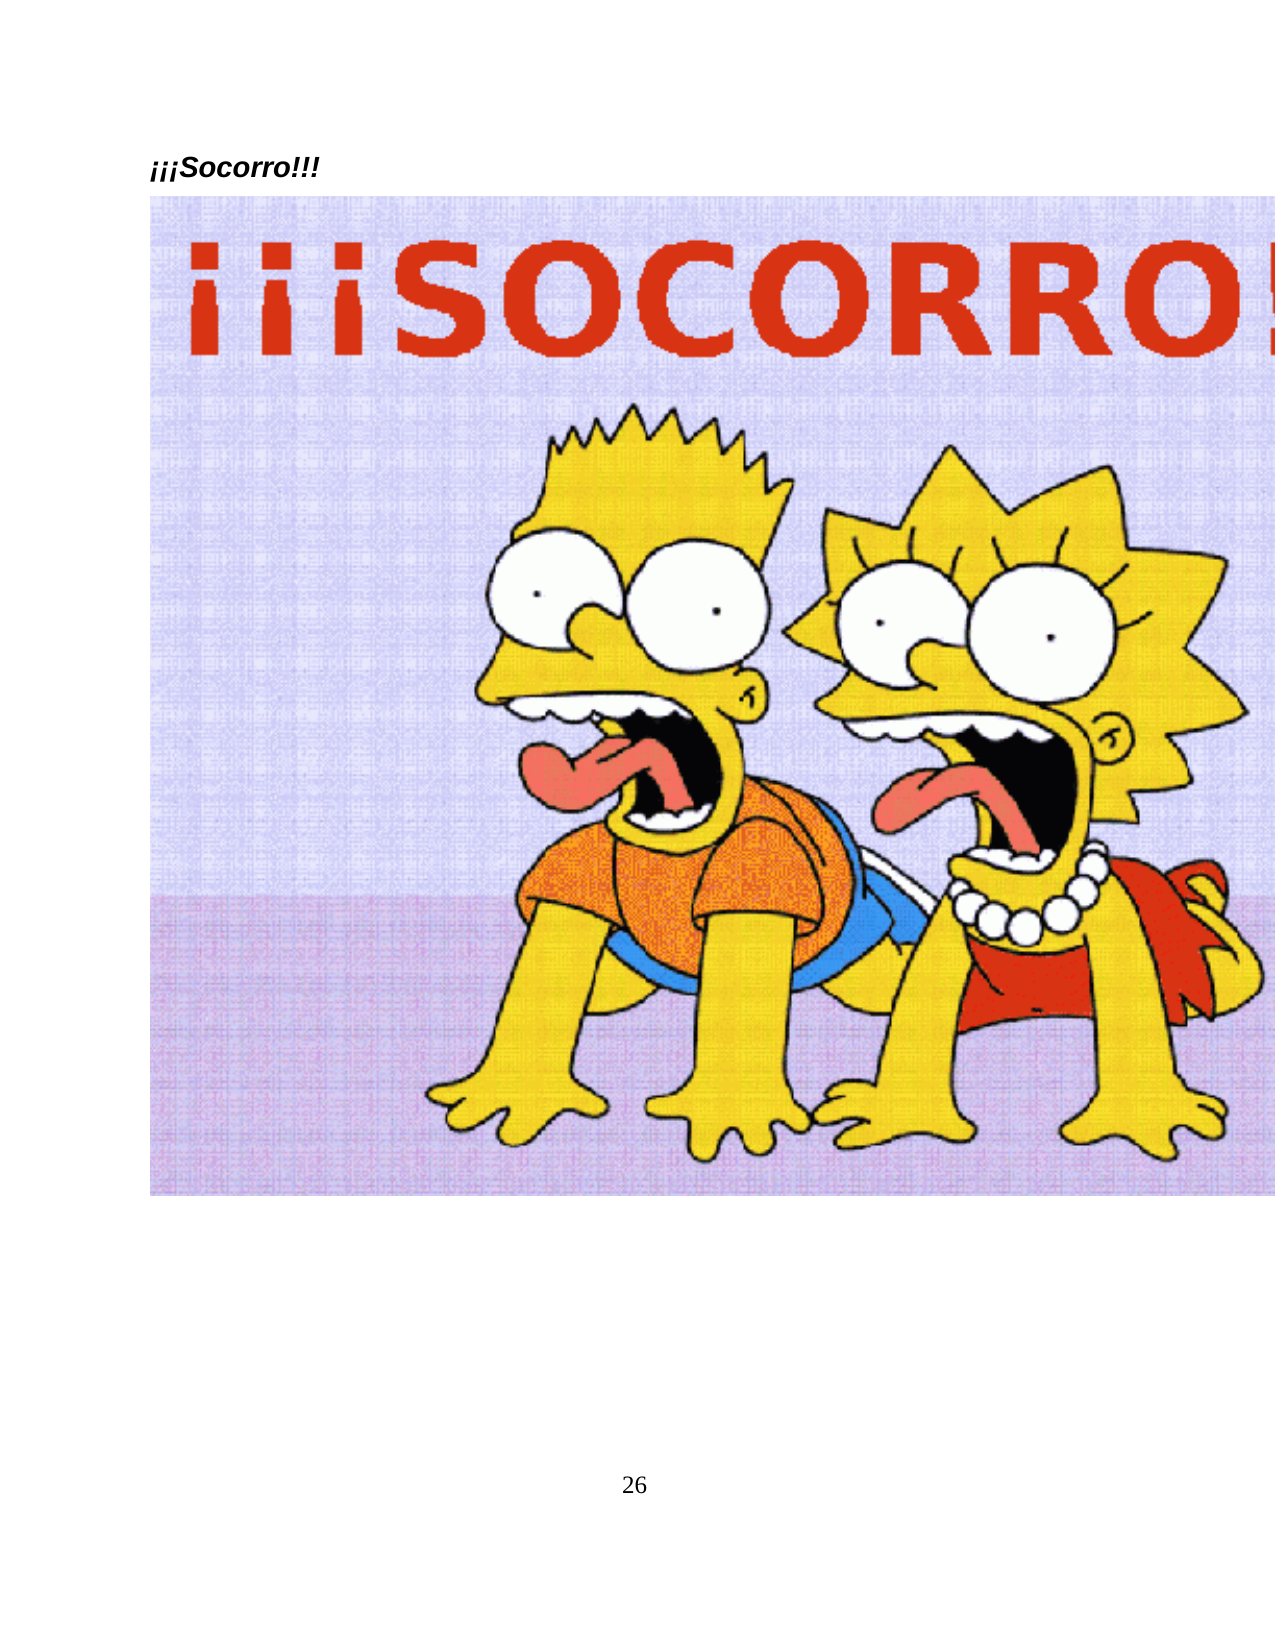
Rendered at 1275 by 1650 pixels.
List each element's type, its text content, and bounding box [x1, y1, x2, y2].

subtitle ¡¡¡Socorro!!! [150, 150, 1125, 183]
picture [150, 196, 1275, 1196]
